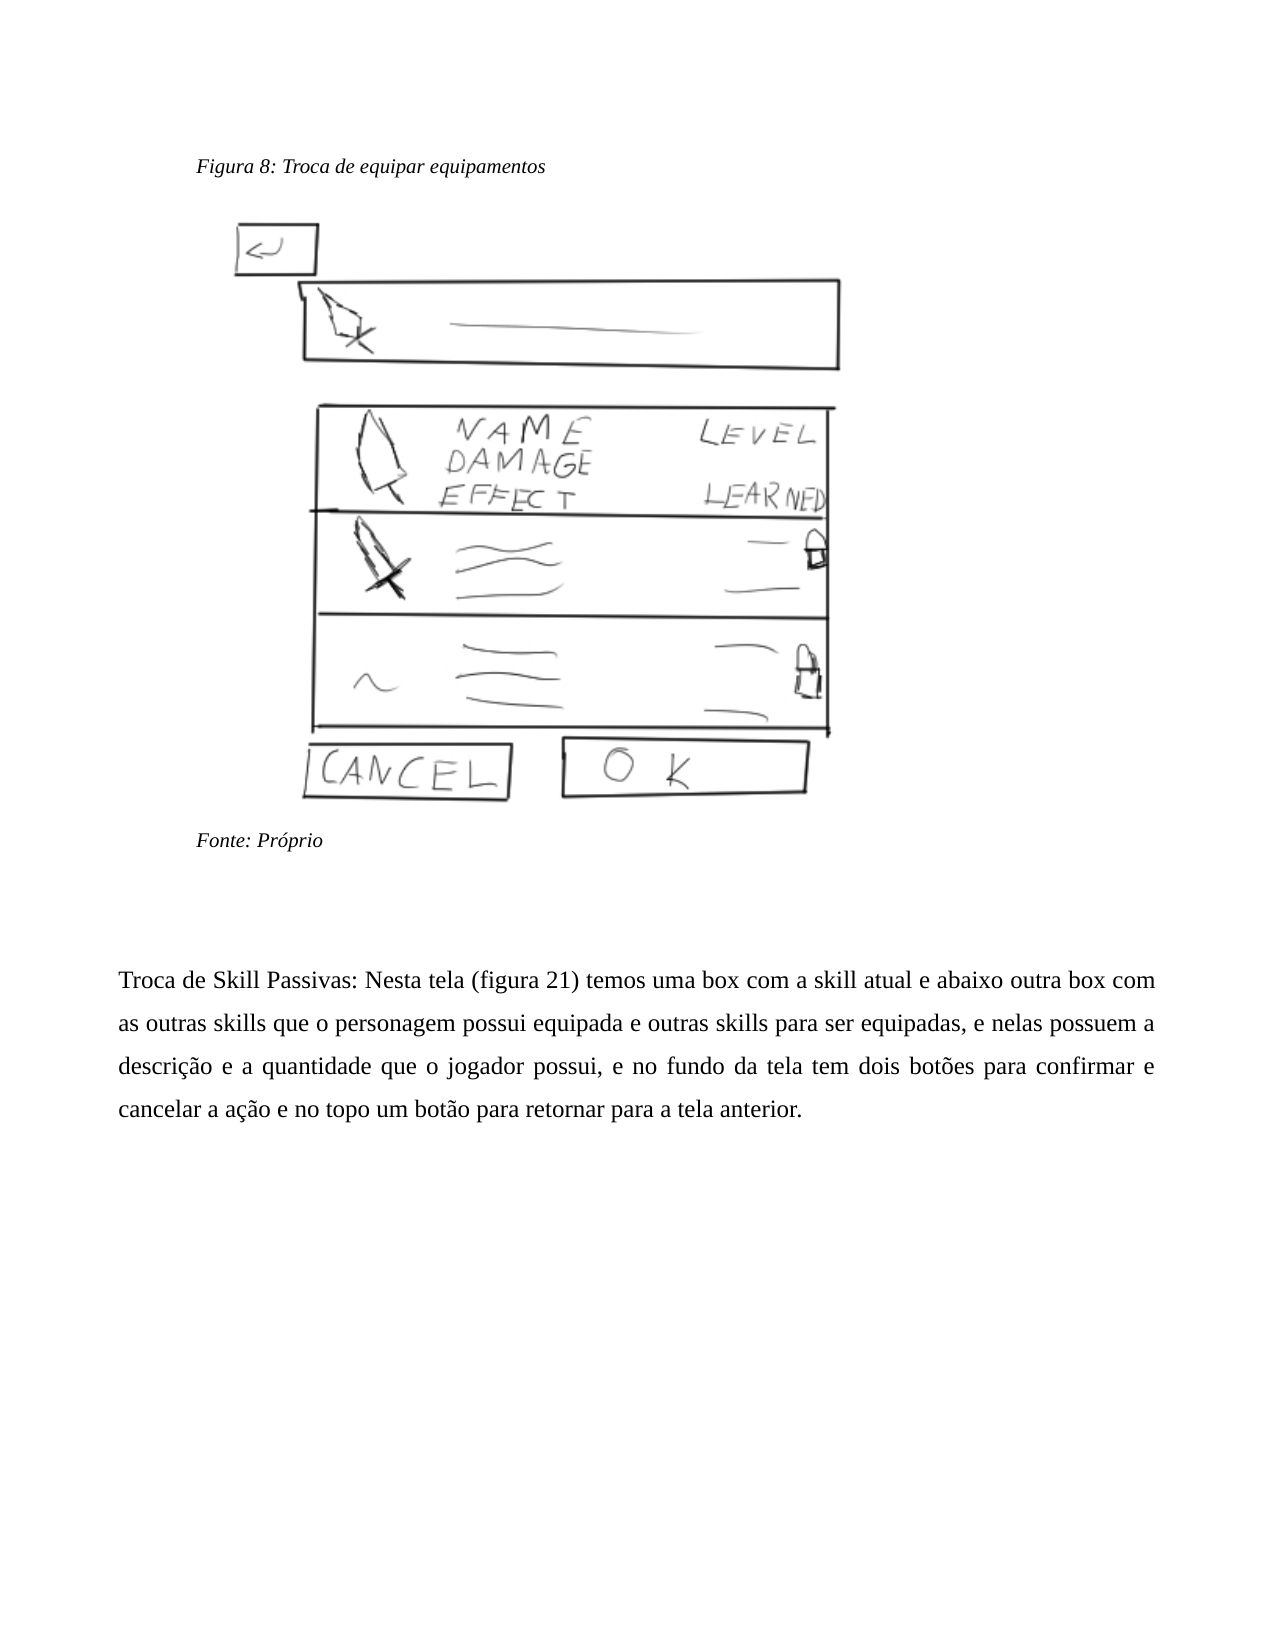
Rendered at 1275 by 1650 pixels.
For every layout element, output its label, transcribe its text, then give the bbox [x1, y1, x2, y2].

text Fonte: Próprio [196, 829, 936, 852]
text Troca de Skill Passivas: Nesta tela (figura 21) temos uma box com a skill atual e abaixo outra box com as outras skills que o personagem possui equipada e outras skills para ser equipadas, e nelas possuem a descrição e a quantidade que o jogador possui, e no fundo da tela tem dois botões para confirmar e cancelar a ação e no topo um botão para retornar para a tela anterior. [118, 965, 1157, 1123]
picture [196, 203, 978, 829]
text Figura 5: Troca de equipar equipamentos [196, 154, 936, 178]
